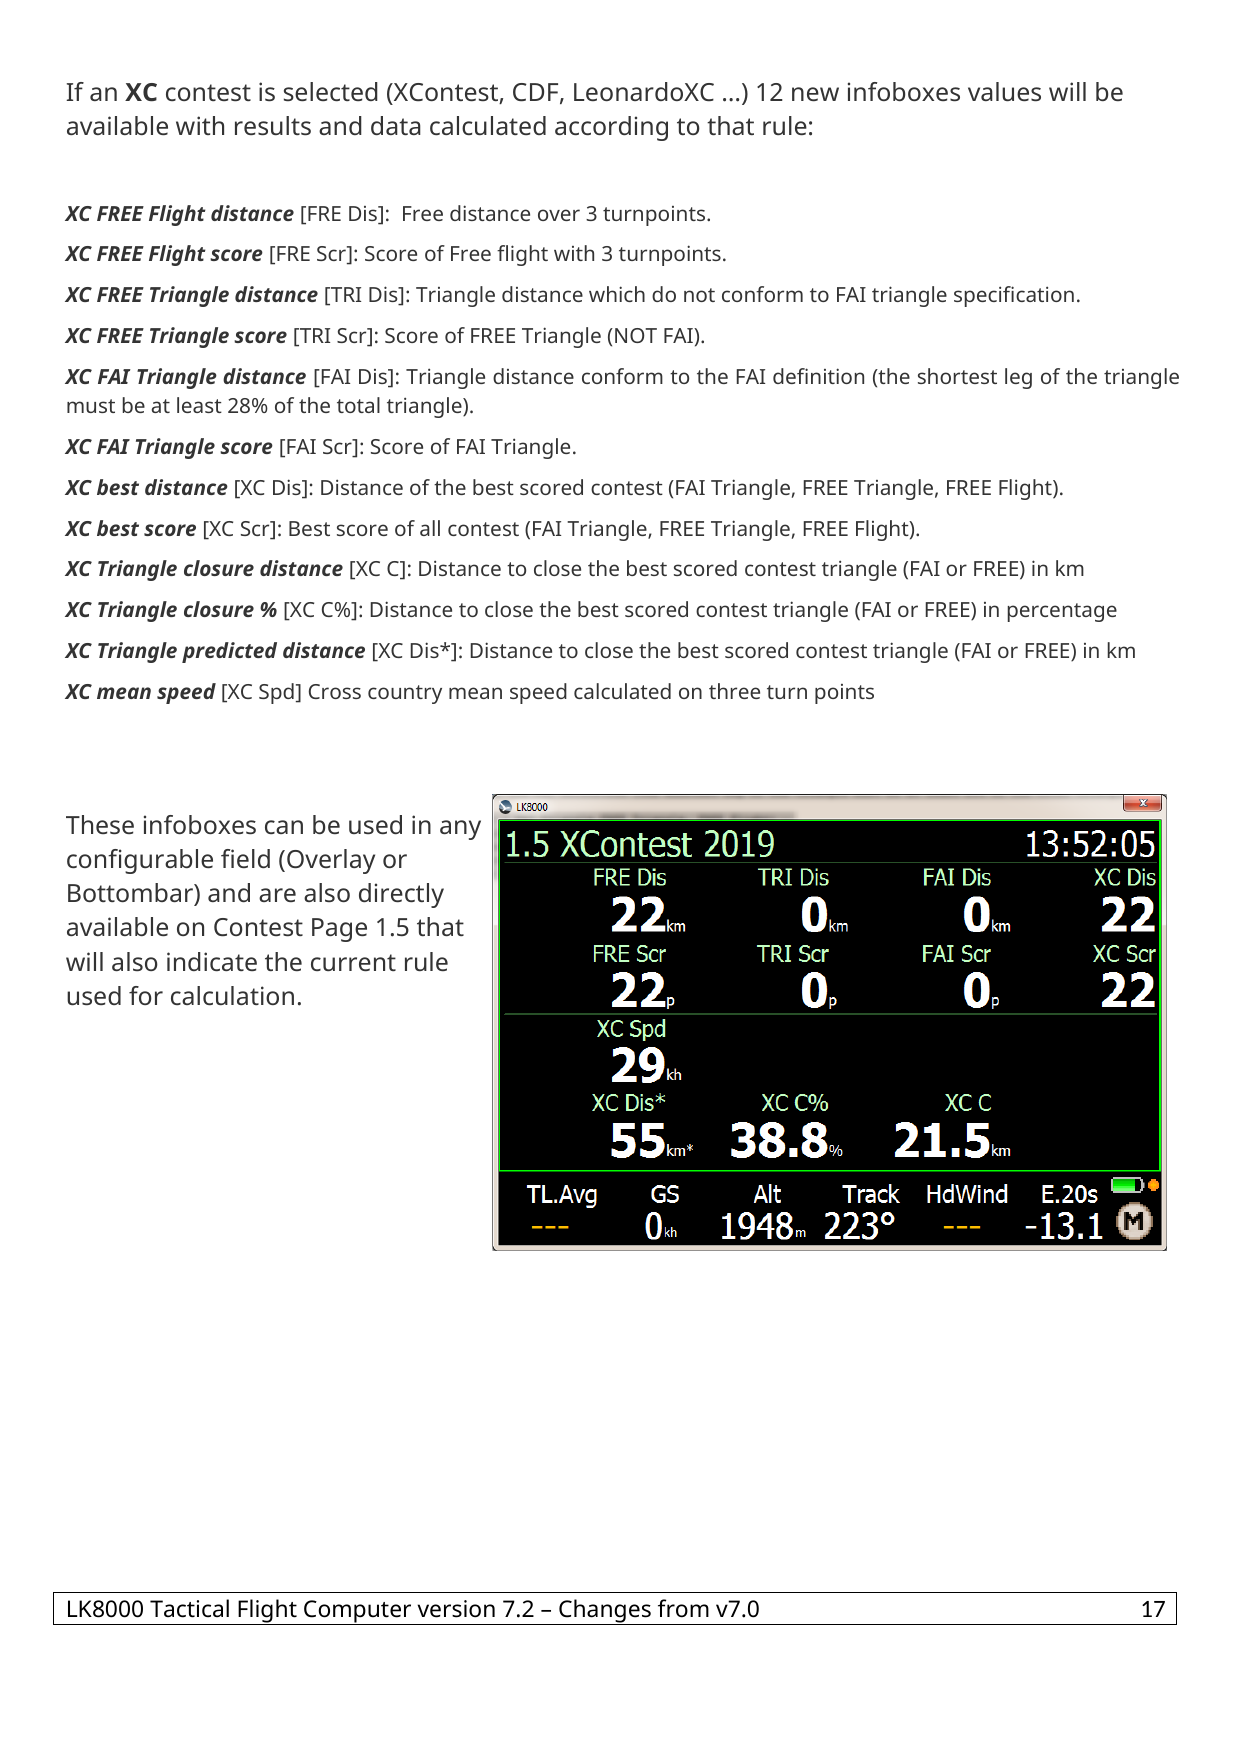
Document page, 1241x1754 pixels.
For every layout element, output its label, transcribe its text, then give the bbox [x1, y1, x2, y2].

text XC Triangle closure % [XC C%]: Distance to close the best scored contest triangle (FAI or FREE) in percentage [66, 596, 1181, 624]
text XC FREE Triangle score [TRI Scr]: Score of FREE Triangle (NOT FAI). [66, 321, 1181, 350]
text If an XC contest is selected (XContest, CDF, LeonardoXC …) 12 new infoboxes values will be available with results and data calculated according to that rule: [66, 75, 1181, 143]
text XC mean speed [XC Spd] Cross country mean speed calculated on three turn points [66, 677, 1181, 706]
text XC FAI Triangle score [FAI Scr]: Score of FAI Triangle. [66, 432, 1181, 460]
text XC best score [XC Scr]: Best score of all contest (FAI Triangle, FREE Triangle, FREE Flight). [66, 514, 1181, 542]
picture [492, 794, 1167, 1251]
text These infoboxes can be used in any configurable field (Overlay or Bottombar) and are also directly available on Contest Page 1.5 that will also indicate the current rule used for calculation. [66, 808, 492, 1012]
text XC Triangle closure distance [XC C]: Distance to close the best scored contest triangle (FAI or FREE) in km [66, 554, 1181, 583]
text XC FAI Triangle distance [FAI Dis]: Triangle distance conform to the FAI definition (the shortest leg of the triangle must be at least 28% of the total triangle). [66, 362, 1181, 419]
text XC FREE Flight score [FRE Scr]: Score of Free flight with 3 turnpoints. [66, 239, 1181, 268]
text XC best distance [XC Dis]: Distance of the best scored contest (FAI Triangle, FREE Triangle, FREE Flight). [66, 473, 1181, 501]
text XC FREE Flight distance [FRE Dis]: Free distance over 3 turnpoints. [66, 199, 1181, 227]
text XC Triangle predicted distance [XC Dis*]: Distance to close the best scored contest triangle (FAI or FREE) in km [66, 636, 1181, 665]
text XC FREE Triangle distance [TRI Dis]: Triangle distance which do not conform to FAI triangle specification. [66, 281, 1181, 309]
